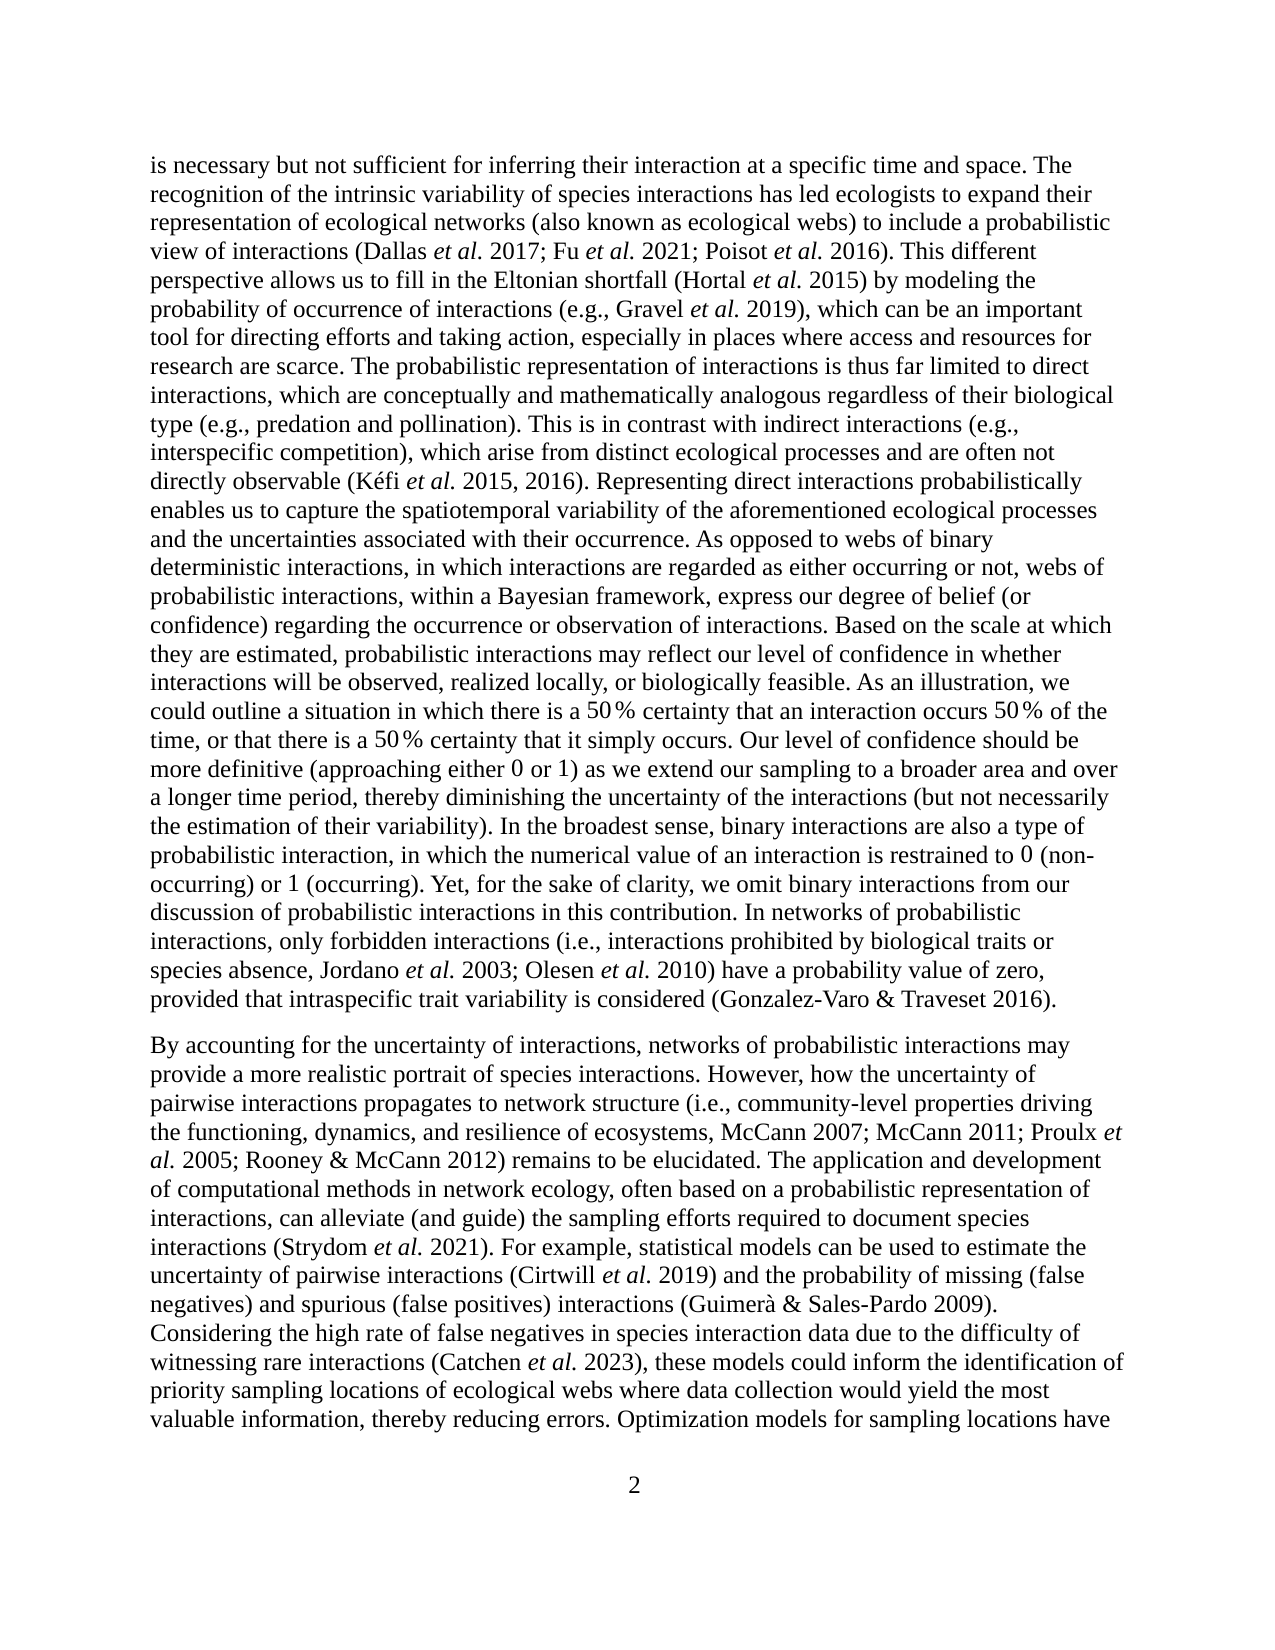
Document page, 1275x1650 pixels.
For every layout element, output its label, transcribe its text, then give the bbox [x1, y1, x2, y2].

text is necessary but not sufficient for inferring their interaction at a specific time and space. The recognition of the intrinsic variability of species interactions has led ecologists to expand their representation of ecological networks (also known as ecological webs) to include a probabilistic view of interactions (Dallas et al. 2017; Fu et al. 2021; Poisot et al. 2016). This different perspective allows us to fill in the Eltonian shortfall (Hortal et al. 2015) by modeling the probability of occurrence of interactions (e.g., Gravel et al. 2019), which can be an important tool for directing efforts and taking action, especially in places where access and resources for research are scarce. The probabilistic representation of interactions is thus far limited to direct interactions, which are conceptually and mathematically analogous regardless of their biological type (e.g., predation and pollination). This is in contrast with indirect interactions (e.g., interspecific competition), which arise from distinct ecological processes and are often not directly observable (Kéfi et al. 2015, 2016). Representing direct interactions probabilistically enables us to capture the spatiotemporal variability of the aforementioned ecological processes and the uncertainties associated with their occurrence. As opposed to webs of binary deterministic interactions, in which interactions are regarded as either occurring or not, webs of probabilistic interactions, within a Bayesian framework, express our degree of belief (or confidence) regarding the occurrence or observation of interactions. Based on the scale at which they are estimated, probabilistic interactions may reflect our level of confidence in whether interactions will be observed, realized locally, or biologically feasible. As an illustration, we could outline a situation in which there is a certainty that an interaction occurs of the time, or that there is a certainty that it simply occurs. Our level of confidence should be more definitive (approaching either or ) as we extend our sampling to a broader area and over a longer time period, thereby diminishing the uncertainty of the interactions (but not necessarily the estimation of their variability). In the broadest sense, binary interactions are also a type of probabilistic interaction, in which the numerical value of an interaction is restrained to (non-occurring) or (occurring). Yet, for the sake of clarity, we omit binary interactions from our discussion of probabilistic interactions in this contribution. In networks of probabilistic interactions, only forbidden interactions (i.e., interactions prohibited by biological traits or species absence, Jordano et al. 2003; Olesen et al. 2010) have a probability value of zero, provided that intraspecific trait variability is considered (Gonzalez-Varo & Traveset 2016). [150, 150, 1125, 1012]
text By accounting for the uncertainty of interactions, networks of probabilistic interactions may provide a more realistic portrait of species interactions. However, how the uncertainty of pairwise interactions propagates to network structure (i.e., community-level properties driving the functioning, dynamics, and resilience of ecosystems, McCann 2007; McCann 2011; Proulx et al. 2005; Rooney & McCann 2012) remains to be elucidated. The application and development of computational methods in network ecology, often based on a probabilistic representation of interactions, can alleviate (and guide) the sampling efforts required to document species interactions (Strydom et al. 2021). For example, statistical models can be used to estimate the uncertainty of pairwise interactions (Cirtwill et al. 2019) and the probability of missing (false negatives) and spurious (false positives) interactions (Guimerà & Sales-Pardo 2009). Considering the high rate of false negatives in species interaction data due to the difficulty of witnessing rare interactions (Catchen et al. 2023), these models could inform the identification of priority sampling locations of ecological webs where data collection would yield the most valuable information, thereby reducing errors. Optimization models for sampling locations have [150, 1030, 1125, 1433]
